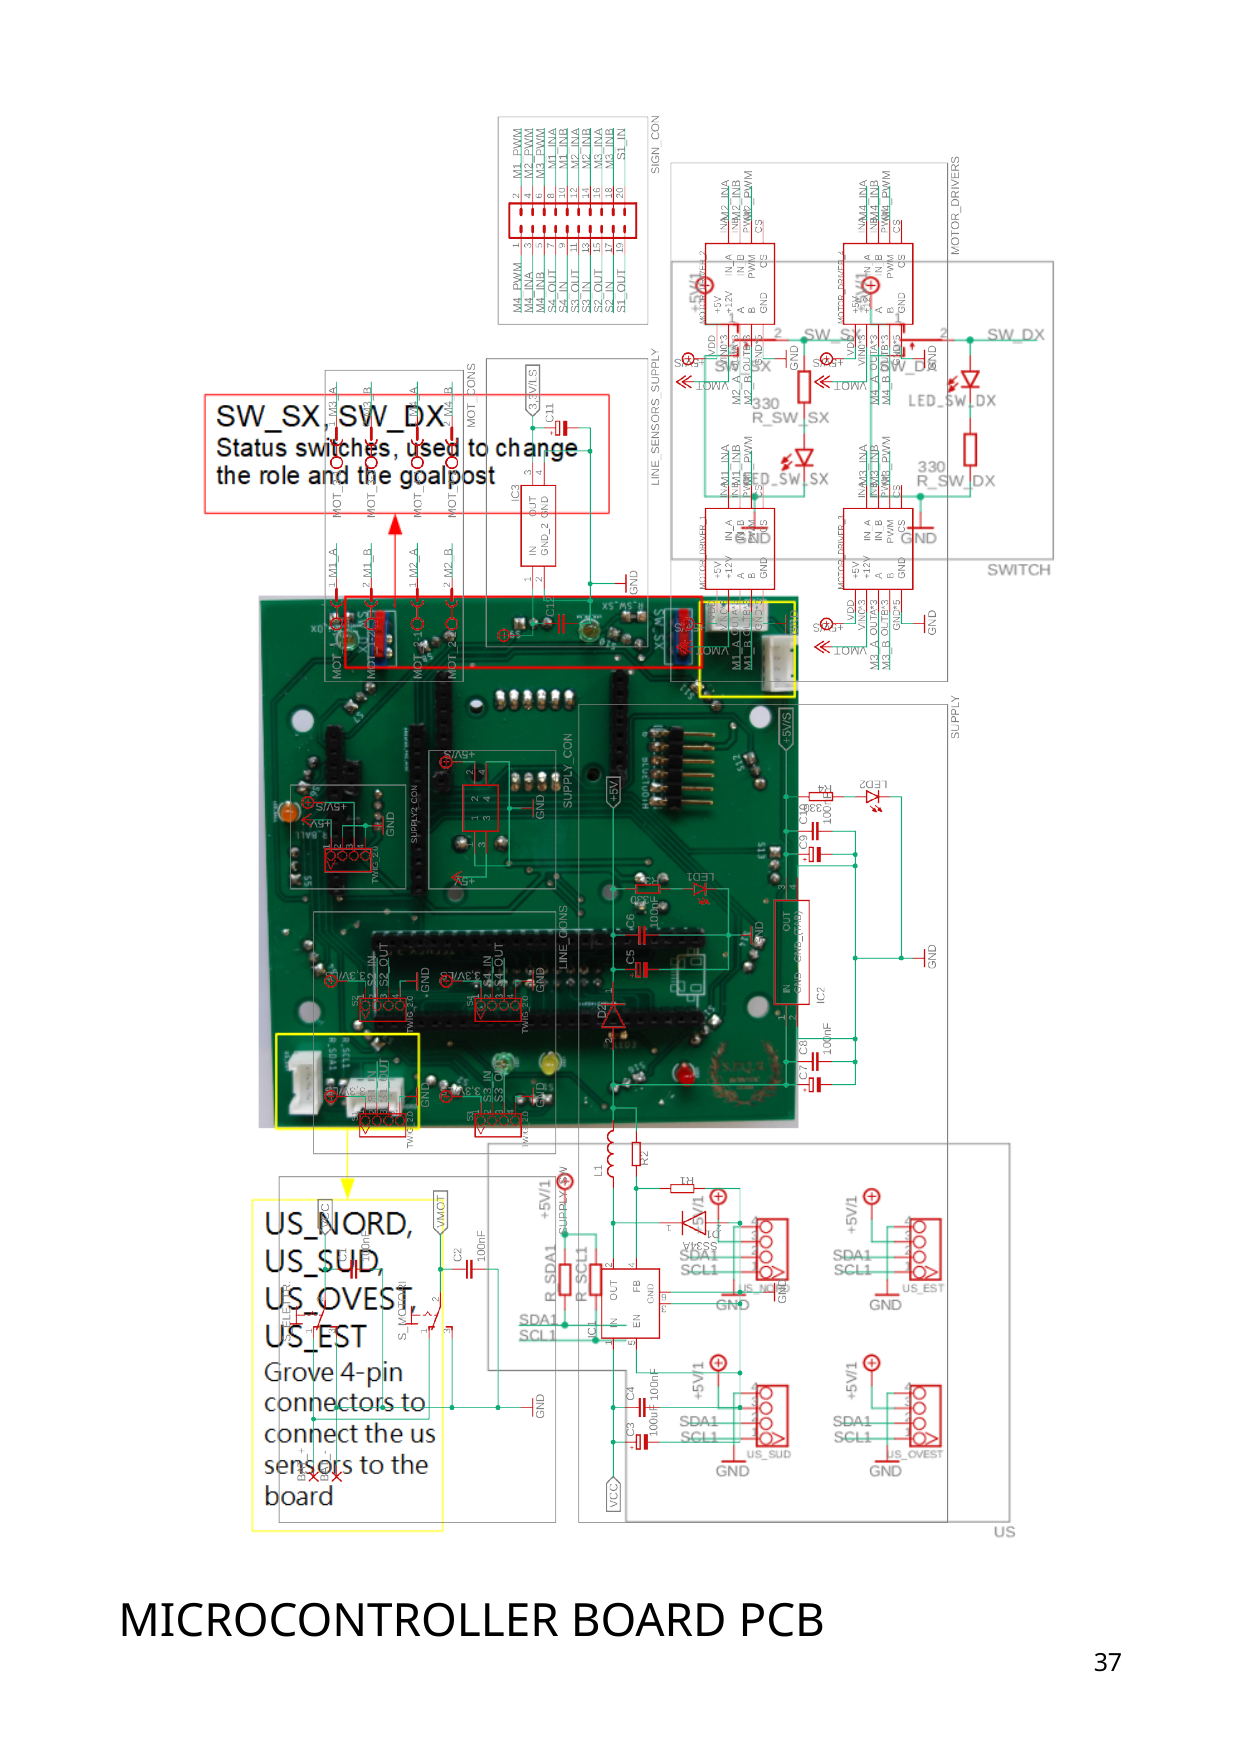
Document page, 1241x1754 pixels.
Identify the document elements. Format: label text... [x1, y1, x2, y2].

text MICROCONTROLLER BOARD PCB [118, 1544, 1122, 1606]
picture [106, 90, 1134, 1588]
